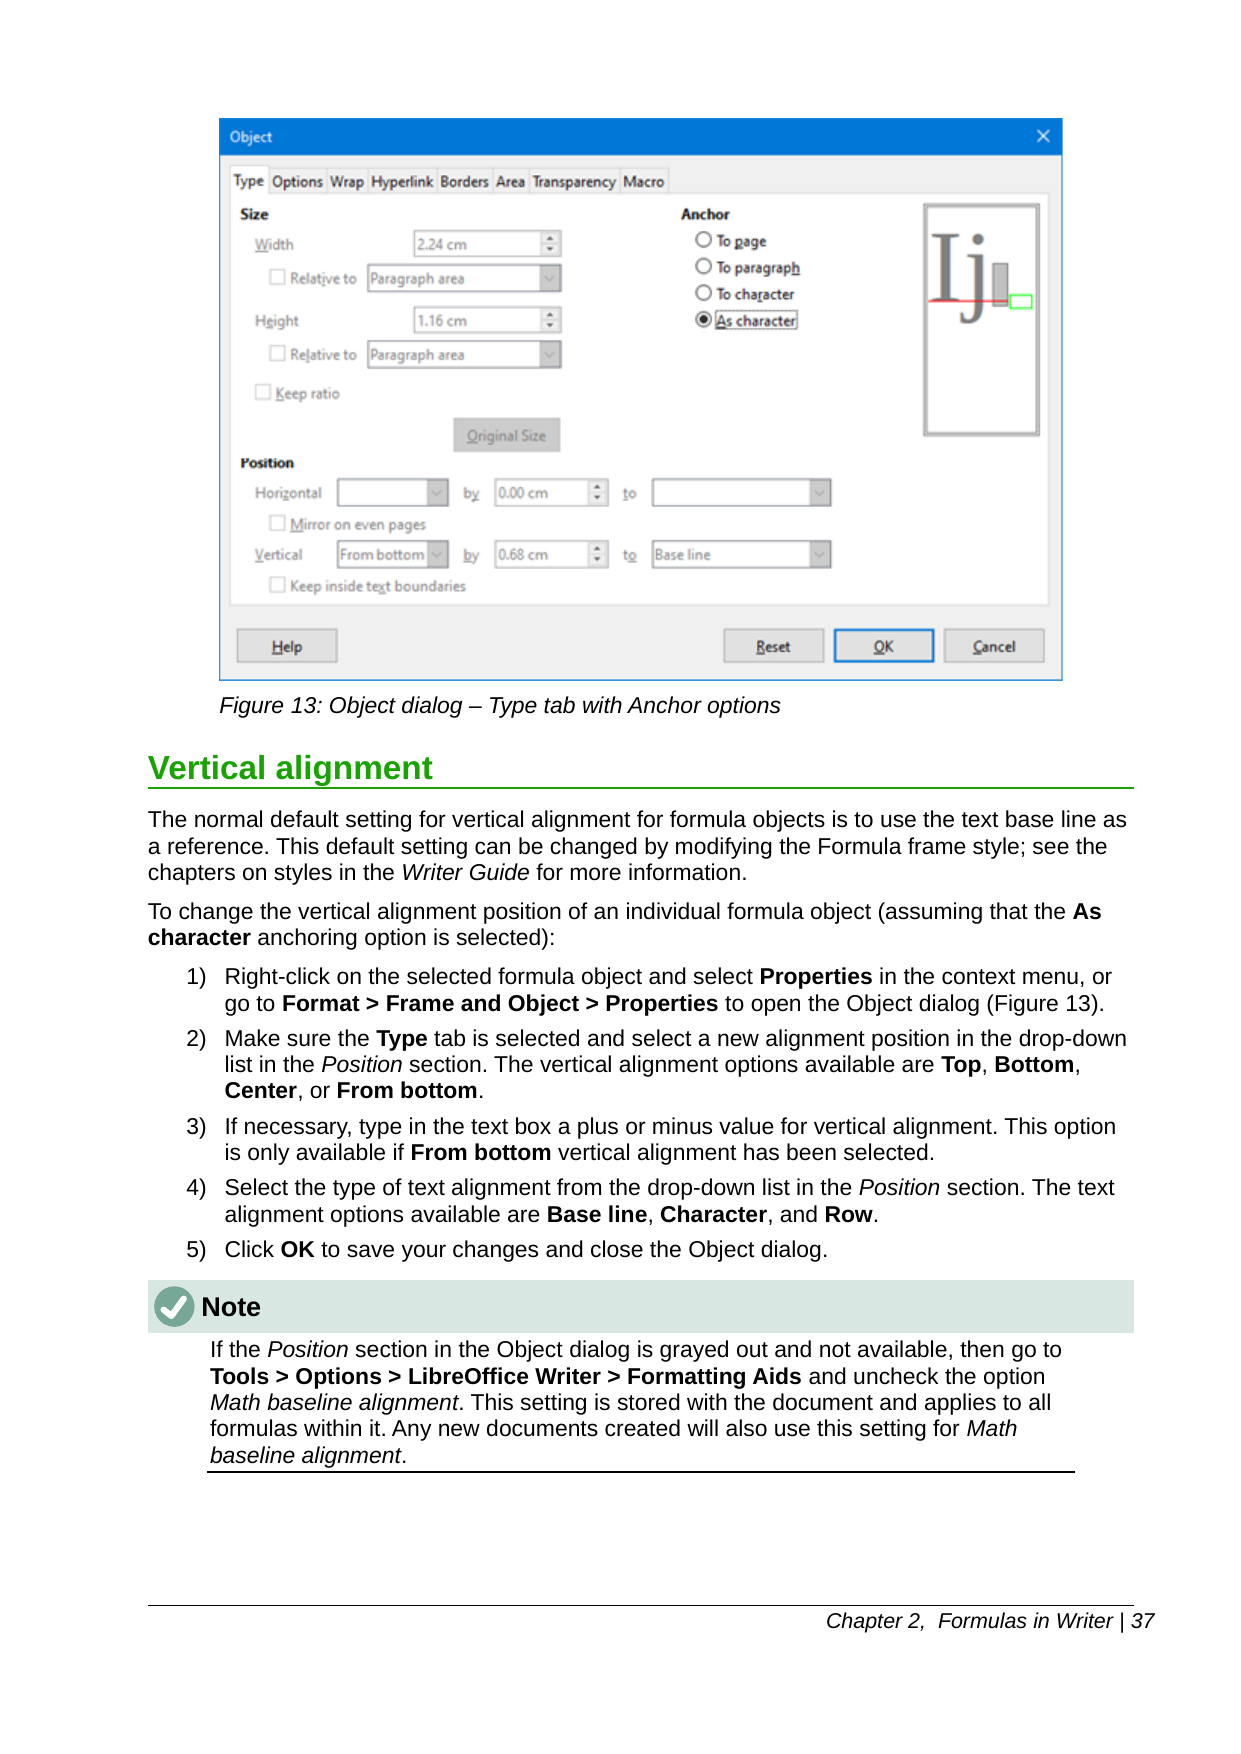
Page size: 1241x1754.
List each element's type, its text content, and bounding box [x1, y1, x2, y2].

text To change the vertical alignment position of an individual formula object (assuming that the As character anchoring option is selected): [148, 898, 1134, 951]
text Figure 13: Object dialog – Type tab with Anchor options [219, 692, 1062, 719]
list Click OK to save your changes and close the Object dialog. [207, 1236, 1134, 1262]
picture [219, 118, 1063, 681]
text The normal default setting for vertical alignment for formula objects is to use the text base line as a reference. This default setting can be changed by modifying the Formula frame style; see the chapters on styles in the Writer Guide for more information. [148, 806, 1134, 885]
list Right-click on the selected formula object and select Properties in the context menu, or go to Format > Frame and Object > Properties to open the Object dialog (Figure 13). [207, 963, 1134, 1016]
subtitle Note [148, 1280, 1134, 1333]
list Select the type of text alignment from the drop-down list in the Position section. The text alignment options available are Base line, Character, and Row. [207, 1174, 1134, 1227]
text If the Position section in the Object dialog is grayed out and not available, then go to Tools > Options > LibreOffice Writer > Formatting Aids and uncheck the option Math baseline alignment. This setting is stored with the document and applies to all formulas within it. Any new documents created will also use this setting for Math baseline alignment. [207, 1333, 1075, 1471]
list Make sure the Type tab is selected and select a new alignment position in the drop-down list in the Position section. The vertical alignment options available are Top, Bottom, Center, or From bottom. [207, 1025, 1134, 1104]
list If necessary, type in the text box a plus or minus value for vertical alignment. This option is only available if From bottom vertical alignment has been selected. [207, 1113, 1134, 1165]
subtitle Vertical alignment [148, 748, 1134, 787]
